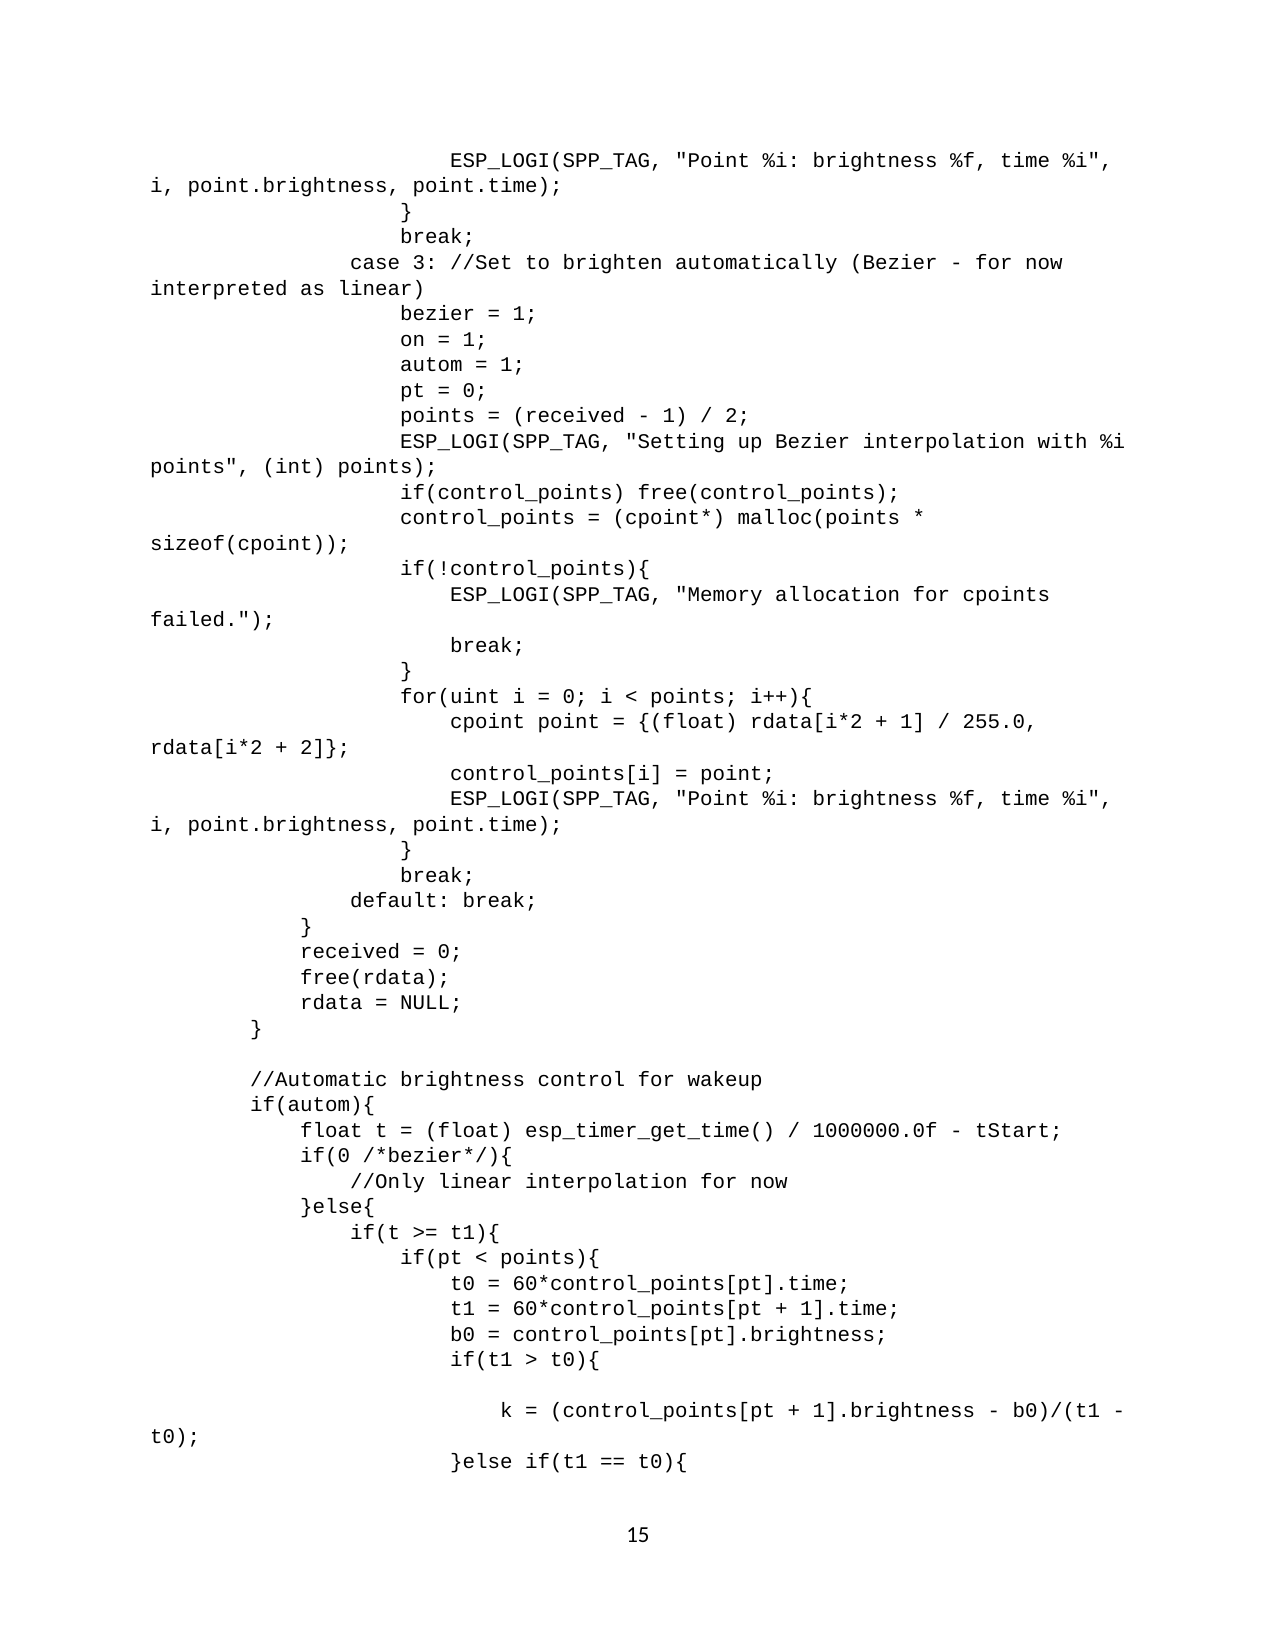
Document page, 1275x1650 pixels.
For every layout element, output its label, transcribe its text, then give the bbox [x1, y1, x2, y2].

text ESP_LOGI(SPP_TAG, "Point %i: brightness %f, time %i", i, point.brightness, point.time); [150, 150, 1125, 199]
text control_points = (cpoint*) malloc(points * sizeof(cpoint)); [150, 507, 1125, 556]
text cpoint point = {(float) rdata[i*2 + 1] / 255.0, rdata[i*2 + 2]}; [150, 711, 1125, 761]
text if(autom){ [150, 1094, 1125, 1118]
text k = (control_points[pt + 1].brightness - b0)/(t1 - t0); [150, 1401, 1125, 1450]
text break; [150, 227, 1125, 250]
text ESP_LOGI(SPP_TAG, "Setting up Bezier interpolation with %i points", (int) points); [150, 431, 1125, 480]
text default: break; [150, 890, 1125, 914]
text t1 = 60*control_points[pt + 1].time; [150, 1298, 1125, 1322]
text float t = (float) esp_timer_get_time() / 1000000.0f - tStart; [150, 1120, 1125, 1143]
text control_points[i] = point; [150, 762, 1125, 786]
text } [150, 201, 1125, 225]
text t0 = 60*control_points[pt].time; [150, 1273, 1125, 1297]
text on = 1; [150, 329, 1125, 352]
text ESP_LOGI(SPP_TAG, "Memory allocation for cpoints failed."); [150, 584, 1125, 633]
text //Only linear interpolation for now [150, 1171, 1125, 1194]
text ESP_LOGI(SPP_TAG, "Point %i: brightness %f, time %i", i, point.brightness, point.time); [150, 788, 1125, 837]
text } [150, 839, 1125, 863]
text }else if(t1 == t0){ [150, 1452, 1125, 1475]
text for(uint i = 0; i < points; i++){ [150, 686, 1125, 709]
text if(!control_points){ [150, 558, 1125, 582]
text } [150, 1018, 1125, 1041]
text free(rdata); [150, 967, 1125, 990]
text //Automatic brightness control for wakeup [150, 1069, 1125, 1092]
text } [150, 660, 1125, 684]
text if(t >= t1){ [150, 1222, 1125, 1246]
text if(t1 > t0){ [150, 1349, 1125, 1373]
text rdata = NULL; [150, 992, 1125, 1016]
text case 3: //Set to brighten automatically (Bezier - for now interpreted as linear) [150, 252, 1125, 301]
text b0 = control_points[pt].brightness; [150, 1324, 1125, 1348]
text break; [150, 864, 1125, 888]
text } [150, 916, 1125, 939]
text if(pt < points){ [150, 1247, 1125, 1271]
text points = (received - 1) / 2; [150, 405, 1125, 429]
text break; [150, 635, 1125, 658]
text if(control_points) free(control_points); [150, 482, 1125, 505]
text pt = 0; [150, 380, 1125, 403]
text }else{ [150, 1196, 1125, 1220]
text received = 0; [150, 941, 1125, 965]
text autom = 1; [150, 354, 1125, 378]
text bezier = 1; [150, 303, 1125, 327]
text if(0 /*bezier*/){ [150, 1145, 1125, 1169]
